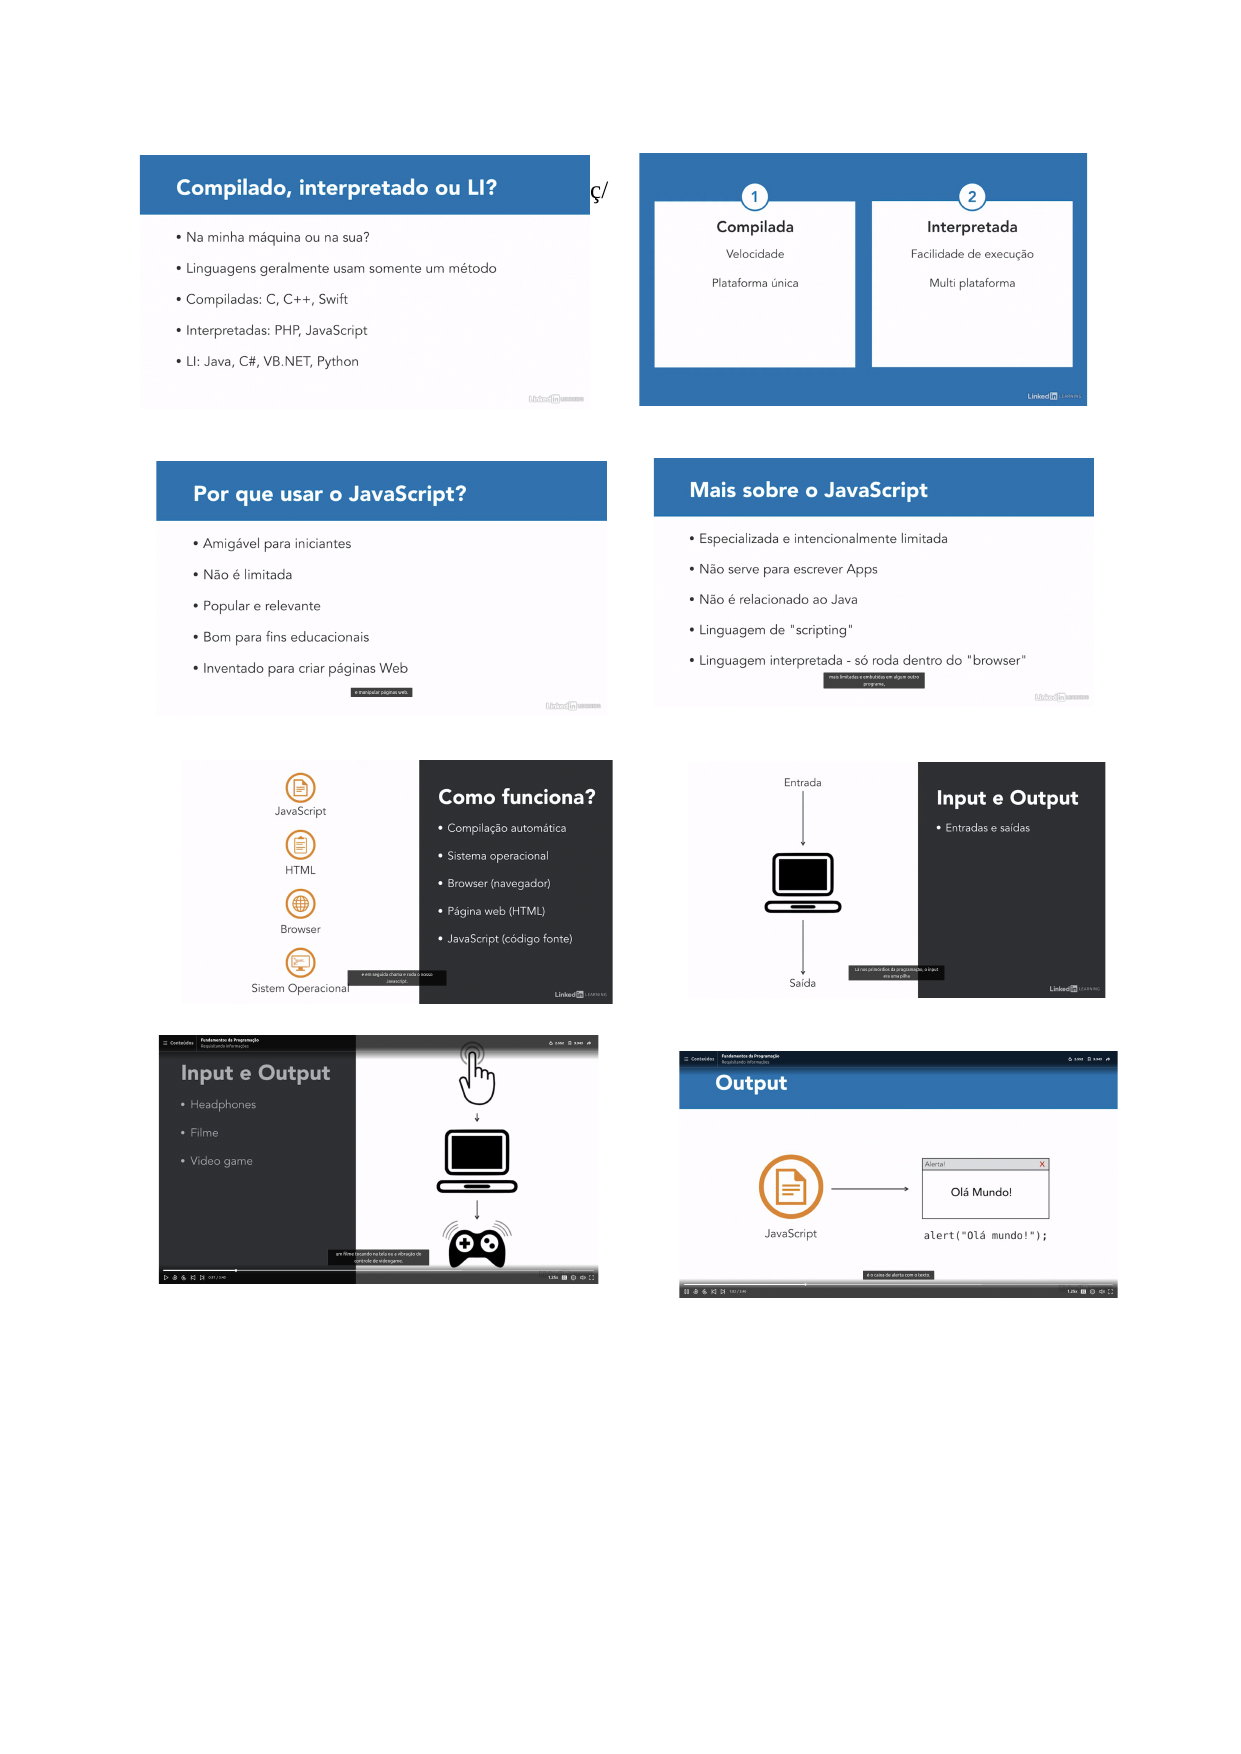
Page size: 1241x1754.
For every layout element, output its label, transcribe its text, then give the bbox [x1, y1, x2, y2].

picture [139, 155, 590, 409]
picture [679, 1051, 1118, 1298]
picture [653, 458, 1094, 707]
picture [156, 461, 607, 716]
text ç/ [118, 118, 1122, 204]
picture [639, 153, 1088, 406]
picture [687, 762, 1106, 998]
picture [181, 760, 613, 1004]
picture [158, 1035, 599, 1284]
